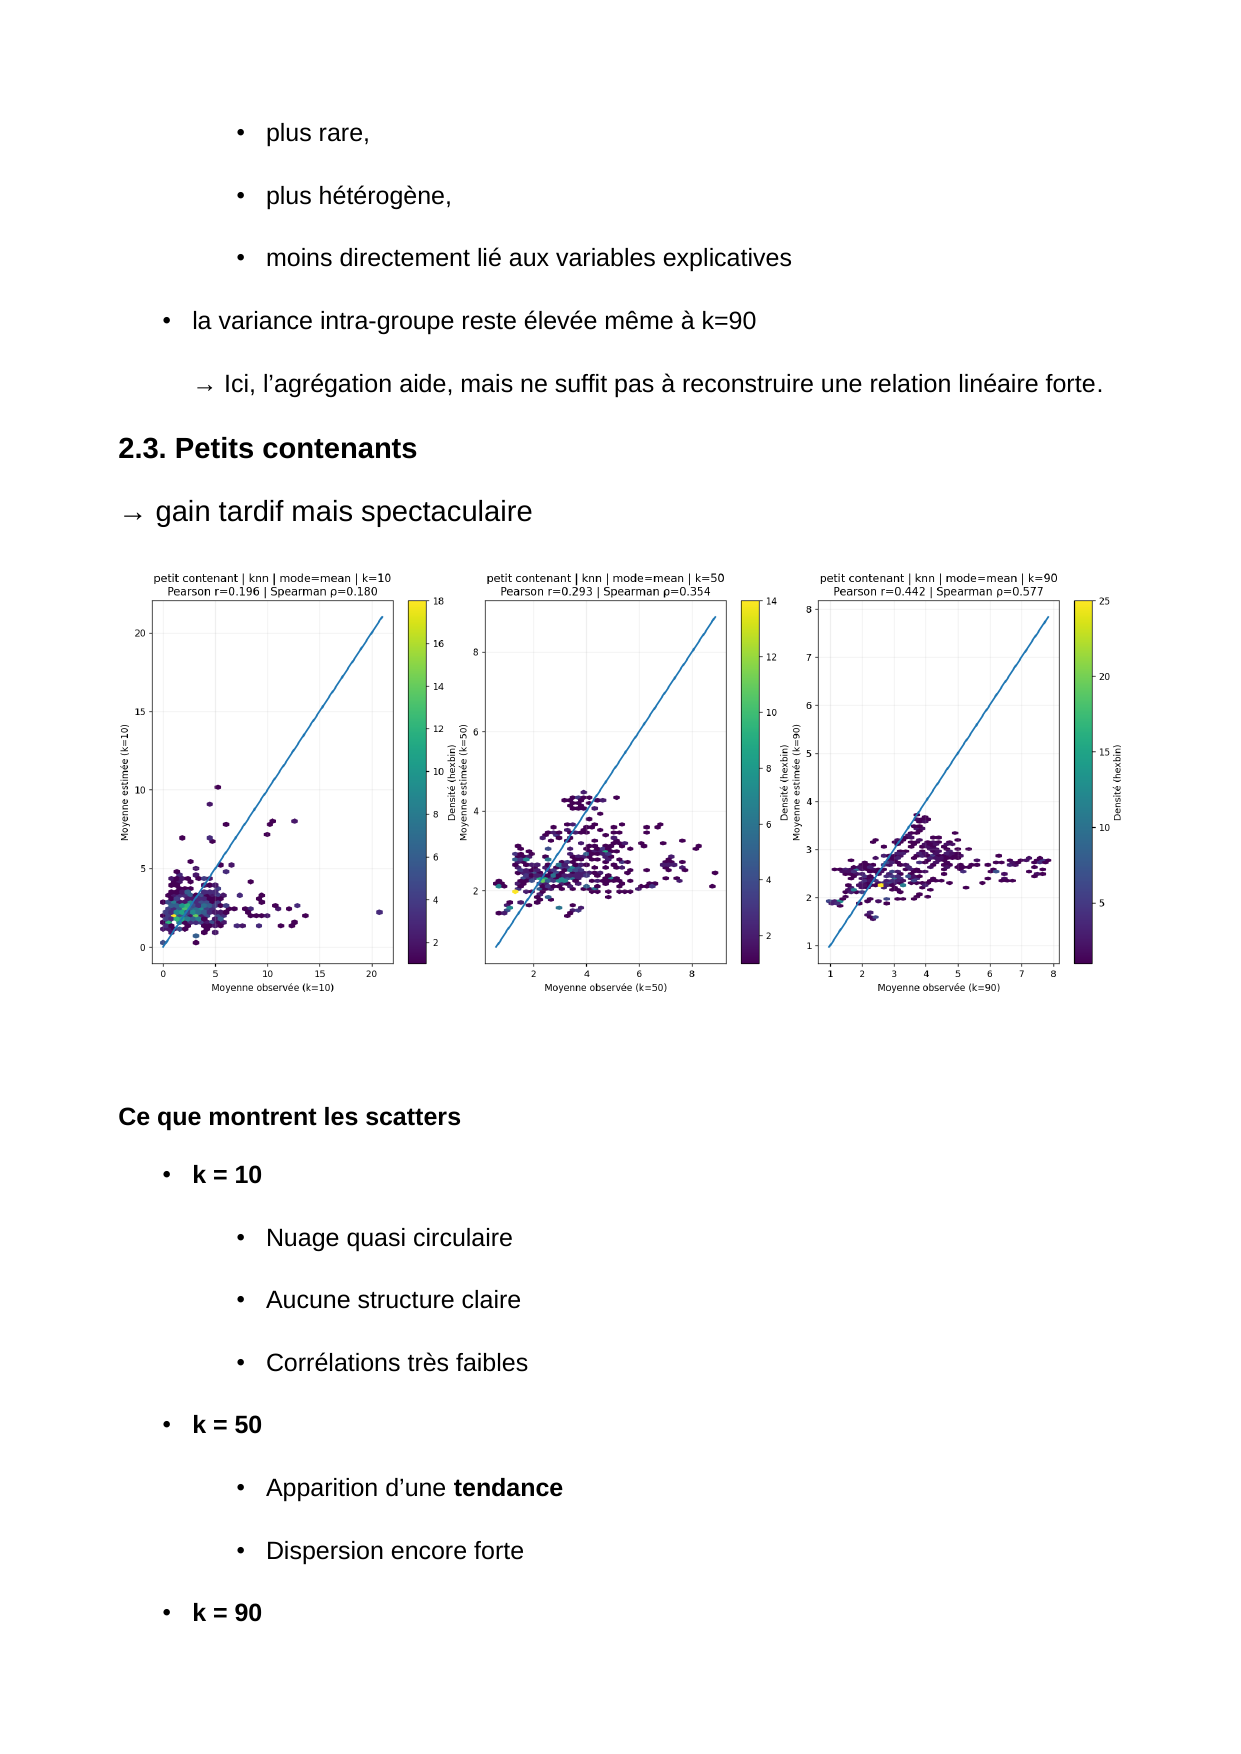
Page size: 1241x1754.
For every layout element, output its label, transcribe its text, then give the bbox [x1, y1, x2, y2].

list la variance intra-groupe reste élevée même à k=90 [162, 306, 1122, 335]
list moins directement lié aux variables explicatives [236, 243, 1122, 272]
list Aucune structure claire [236, 1285, 1122, 1314]
list Corrélations très faibles [236, 1348, 1122, 1377]
list → Ici, l’agrégation aide, mais ne suffit pas à reconstruire une relation linéaire forte. [162, 368, 1122, 397]
list k = 10 [162, 1160, 1122, 1189]
list k = 50 [162, 1411, 1122, 1439]
list Apparition d’une tendance [236, 1473, 1122, 1502]
list k = 90 [162, 1598, 1122, 1627]
list Nuage quasi circulaire [236, 1223, 1122, 1252]
list Dispersion encore forte [236, 1536, 1122, 1564]
subtitle 2.3. Petits contenants [118, 431, 1122, 464]
subtitle Ce que montrent les scatters [118, 1102, 1122, 1131]
subtitle → gain tardif mais spectaculaire [118, 494, 1122, 528]
list plus hétérogène, [236, 181, 1122, 209]
picture [118, 557, 1123, 1006]
list plus rare, [236, 118, 1122, 147]
